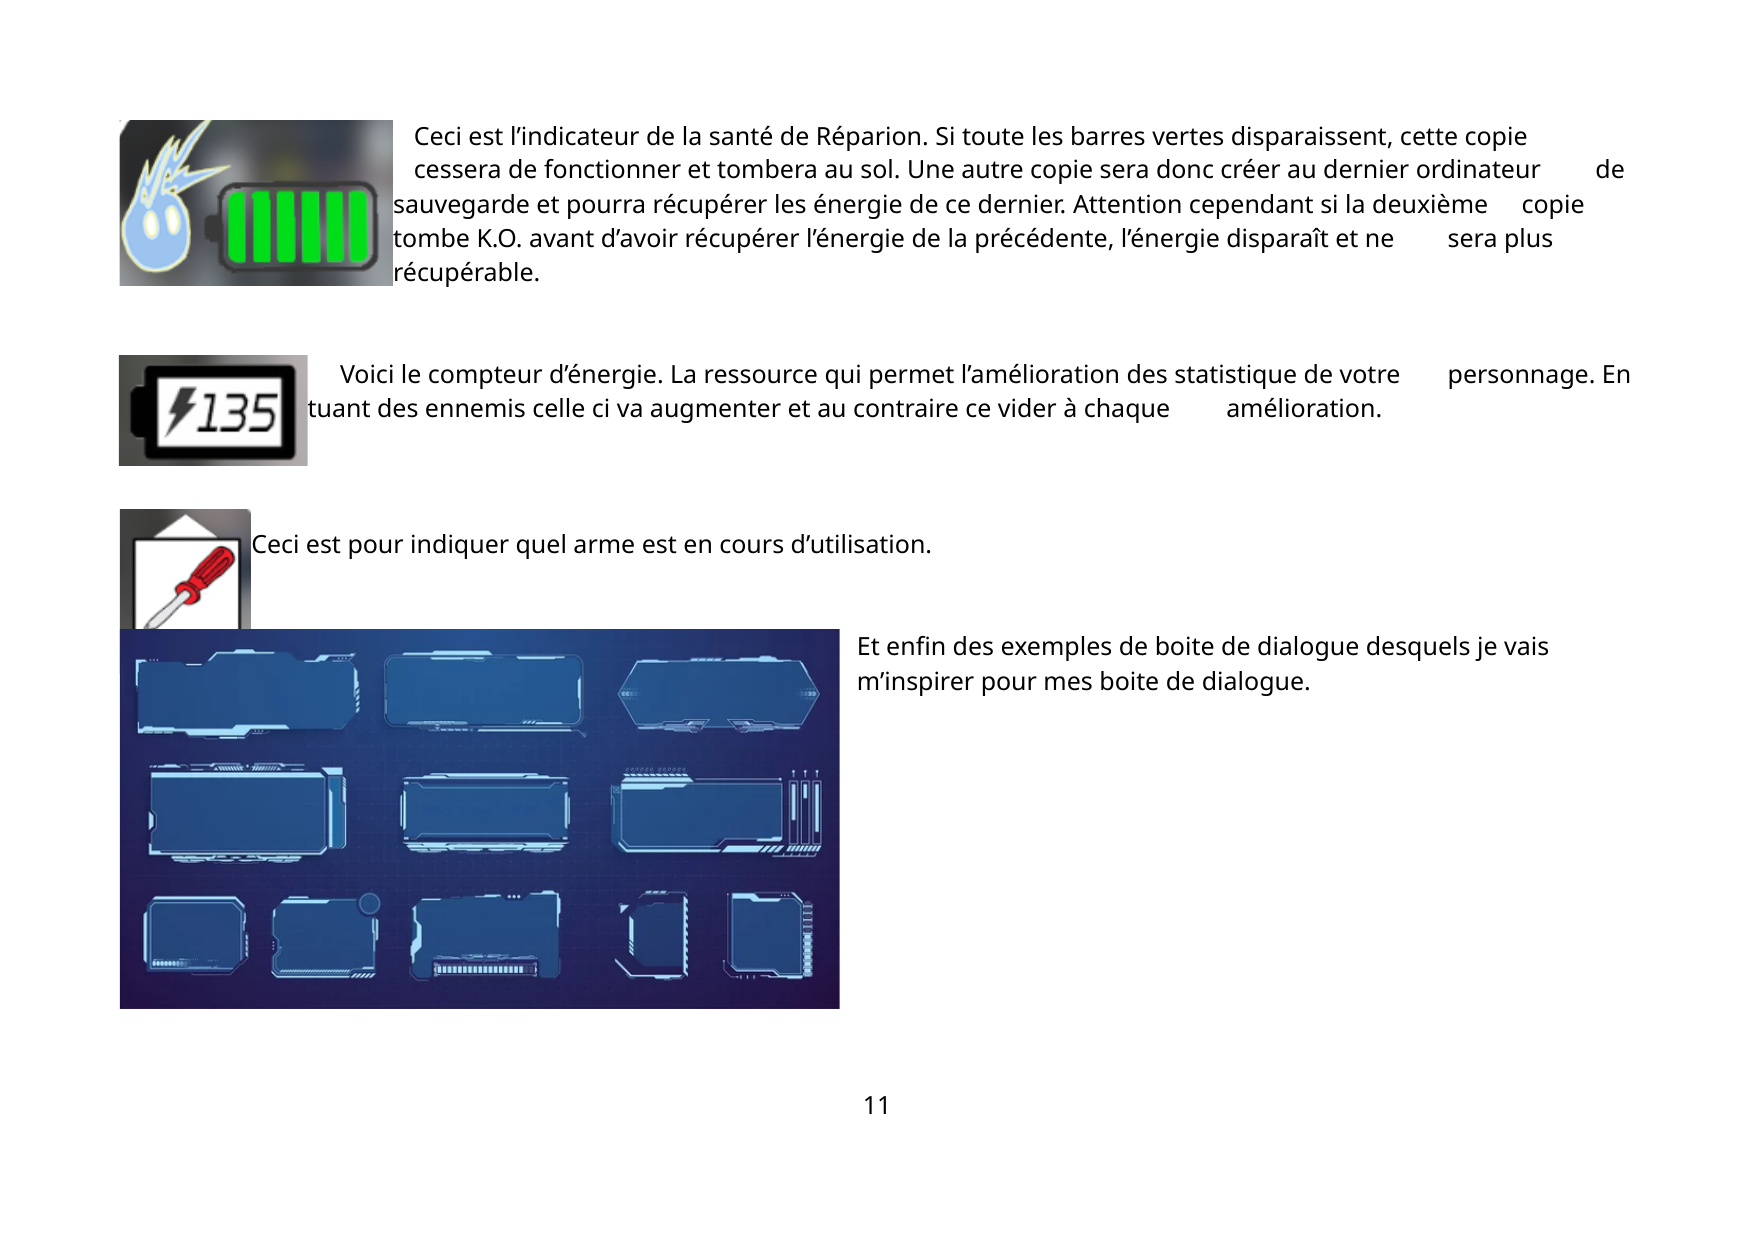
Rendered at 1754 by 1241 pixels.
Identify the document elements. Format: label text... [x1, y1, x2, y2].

text Ceci est l’indicateur de la santé de Réparion. Si toute les barres vertes disparaissent, cette copie cessera de fonctionner et tombera au sol. Une autre copie sera donc créer au dernier ordinateur de sauvegarde et pourra récupérer les énergie de ce dernier. Attention cependant si la deuxième copie tombe K.O. avant d’avoir récupérer l’énergie de la précédente, l’énergie disparaît et ne sera plus récupérable. [118, 118, 1636, 288]
picture [118, 355, 308, 466]
text Et enfin des exemples de boite de dialogue desquels je vais m’inspirer pour mes boite de dialogue. [840, 629, 1636, 697]
text Ceci est pour indiquer quel arme est en cours d’utilisation. [251, 527, 1636, 561]
text Voici le compteur d’énergie. La ressource qui permet l’amélioration des statistique de votre personnage. En tuant des ennemis celle ci va augmenter et au contraire ce vider à chaque amélioration. [308, 357, 1636, 425]
picture [119, 509, 840, 1009]
picture [119, 120, 393, 286]
